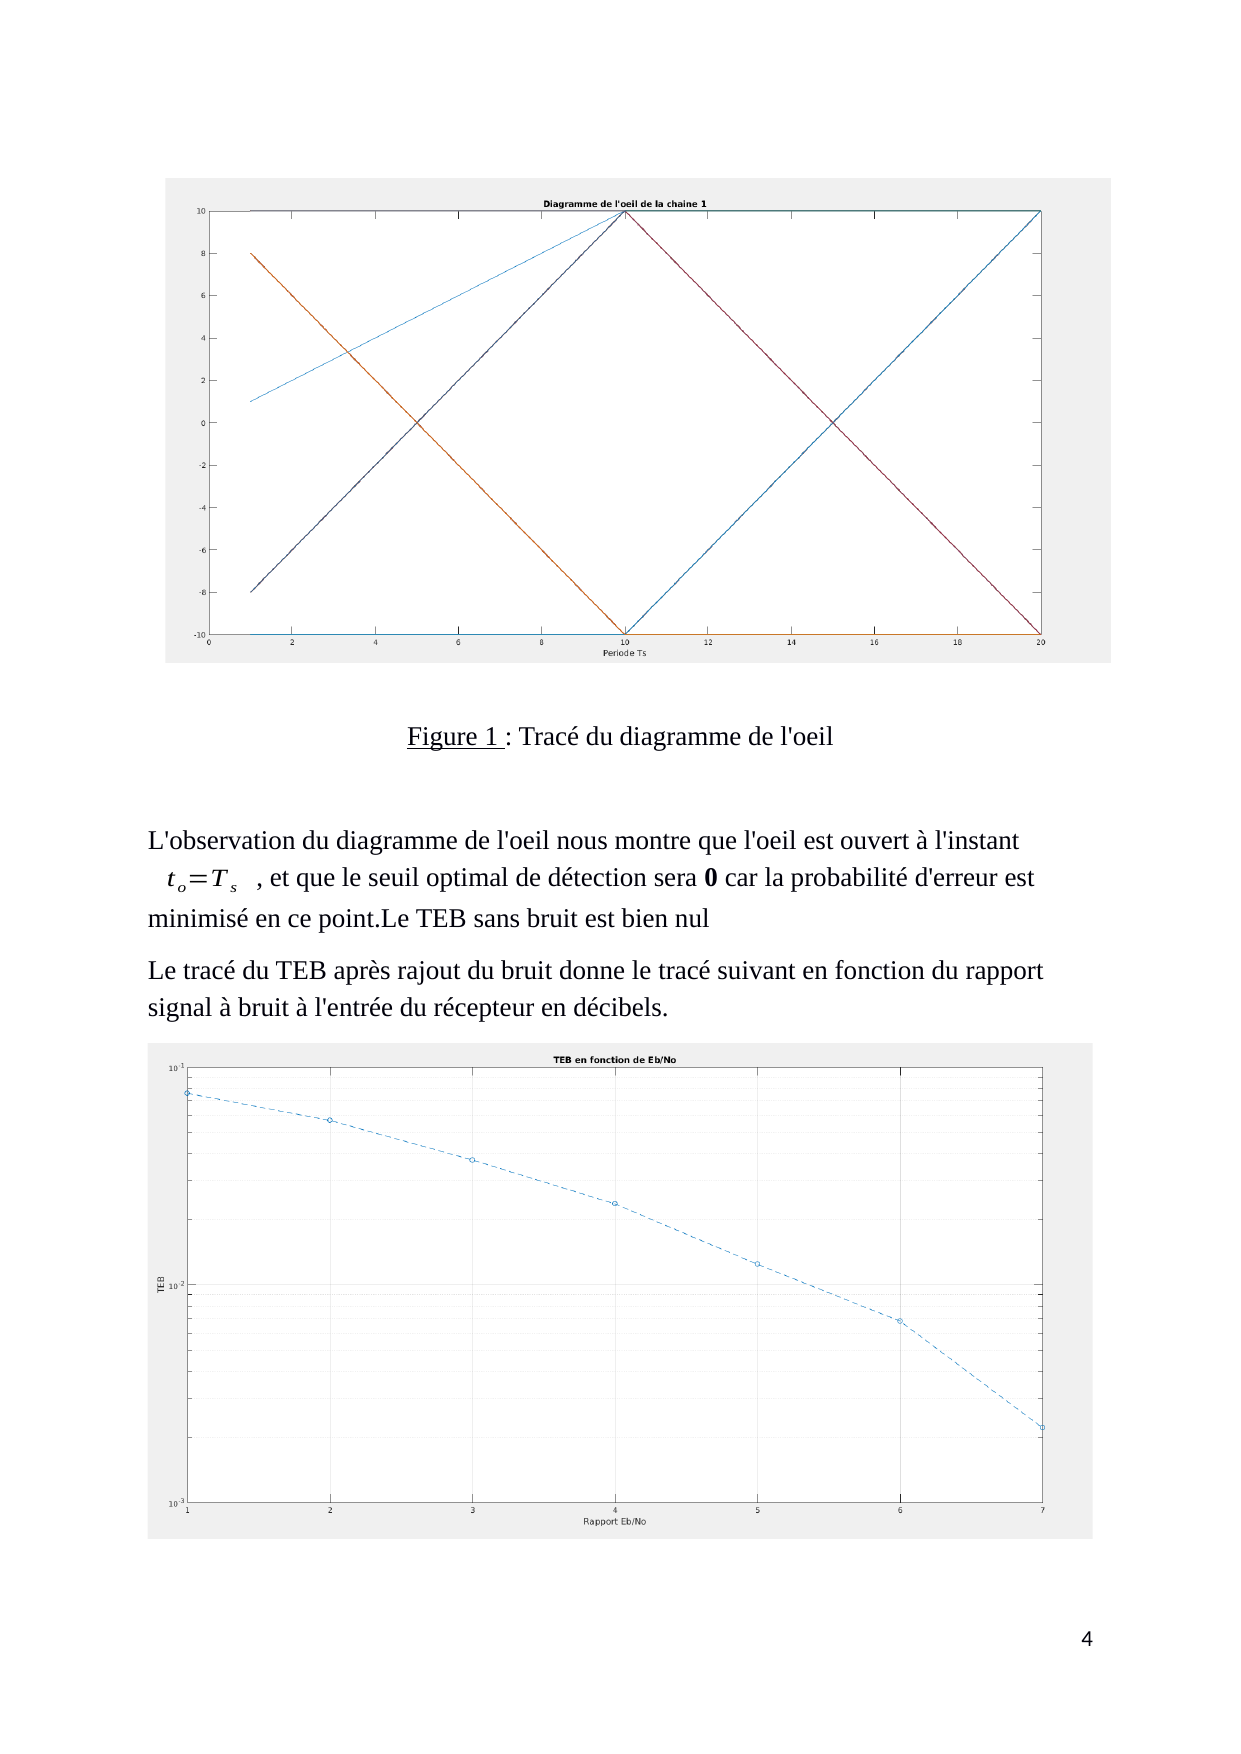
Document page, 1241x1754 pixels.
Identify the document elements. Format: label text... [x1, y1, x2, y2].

text L'observation du diagramme de l'oeil nous montre que l'oeil est ouvert à l'instant , et que le seuil optimal de détection sera 0 car la probabilité d'erreur est minimisé en ce point.Le TEB sans bruit est bien nul [148, 824, 1093, 933]
picture [165, 178, 1111, 663]
text Figure 1 : Tracé du diagramme de l'oeil [148, 720, 1093, 752]
text Le tracé du TEB après rajout du bruit donne le tracé suivant en fonction du rapport signal à bruit à l'entrée du récepteur en décibels. [148, 954, 1093, 1022]
picture [147, 1043, 1093, 1539]
